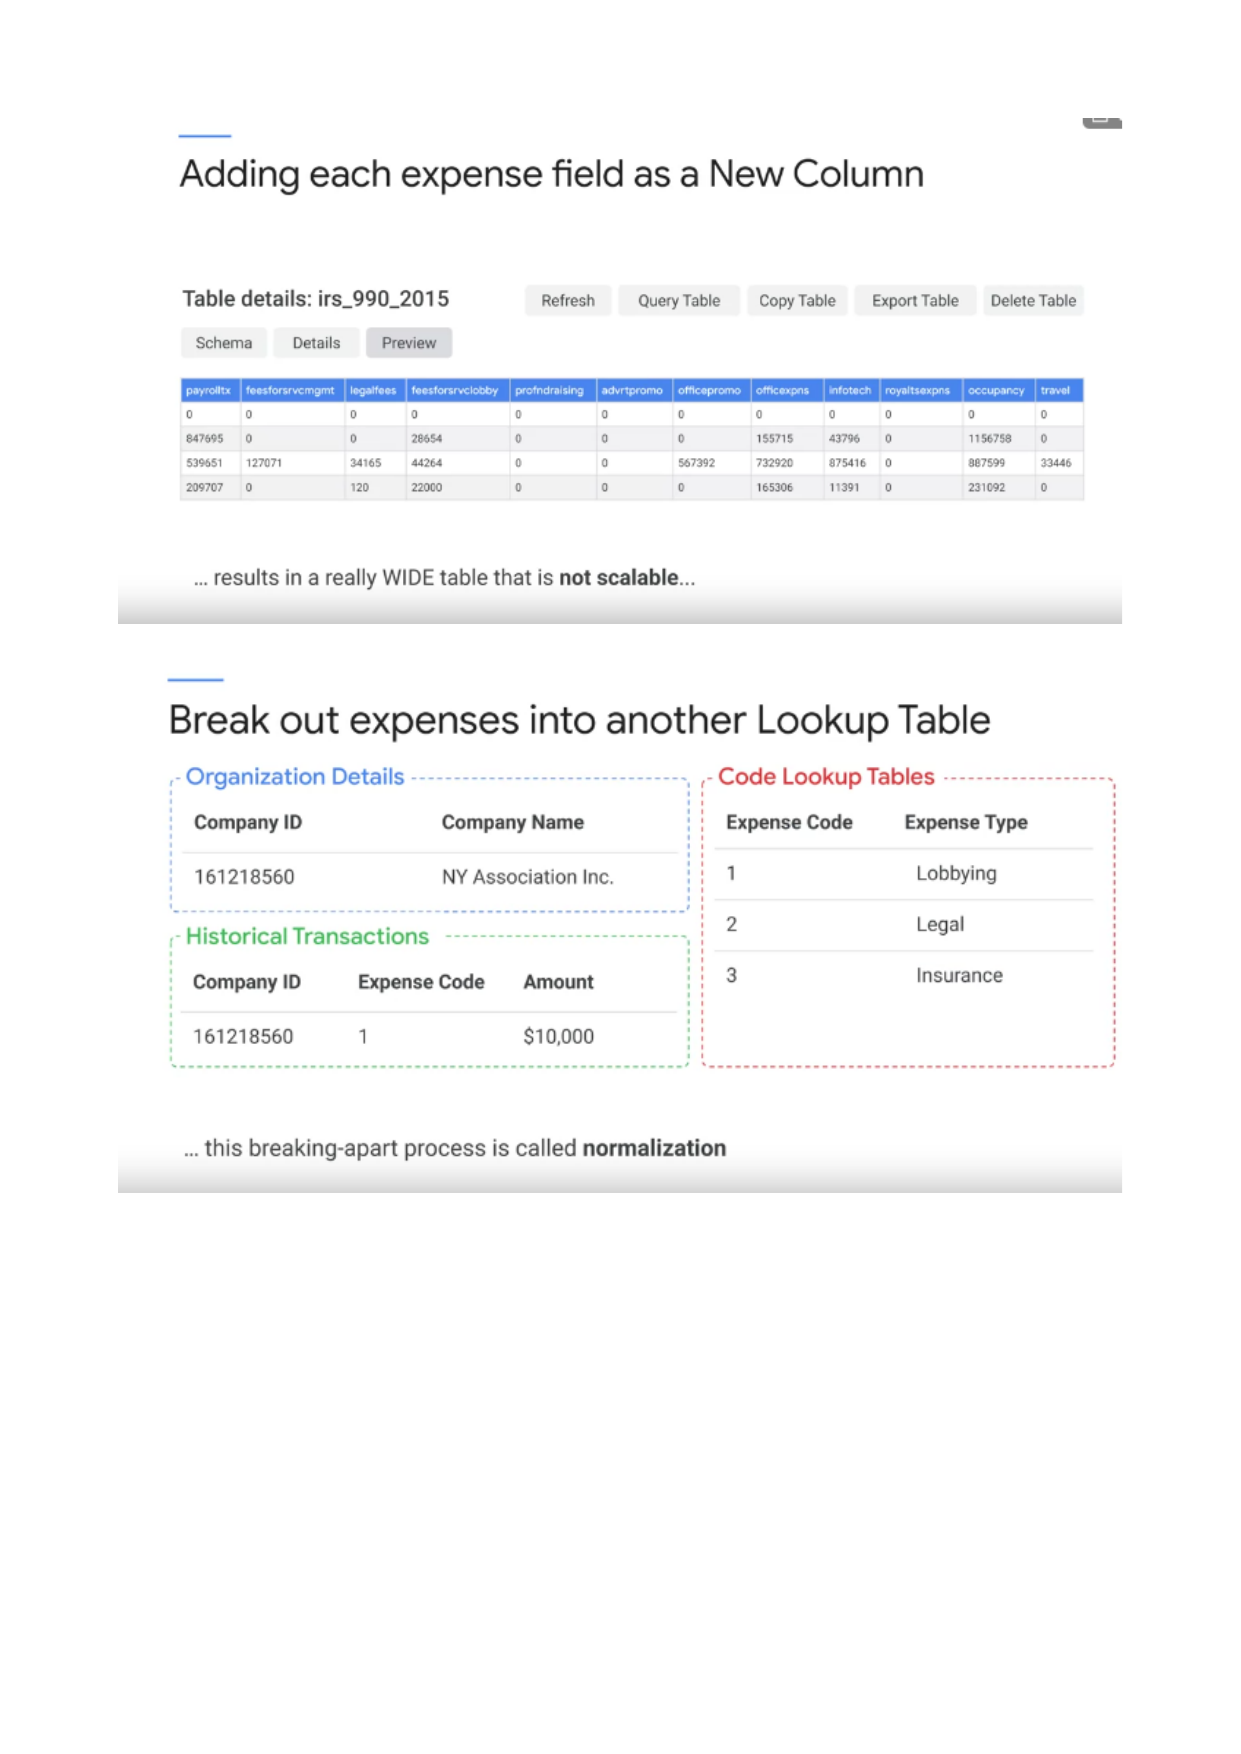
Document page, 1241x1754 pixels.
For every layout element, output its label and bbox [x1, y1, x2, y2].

picture [118, 118, 1123, 624]
picture [118, 652, 1123, 1193]
